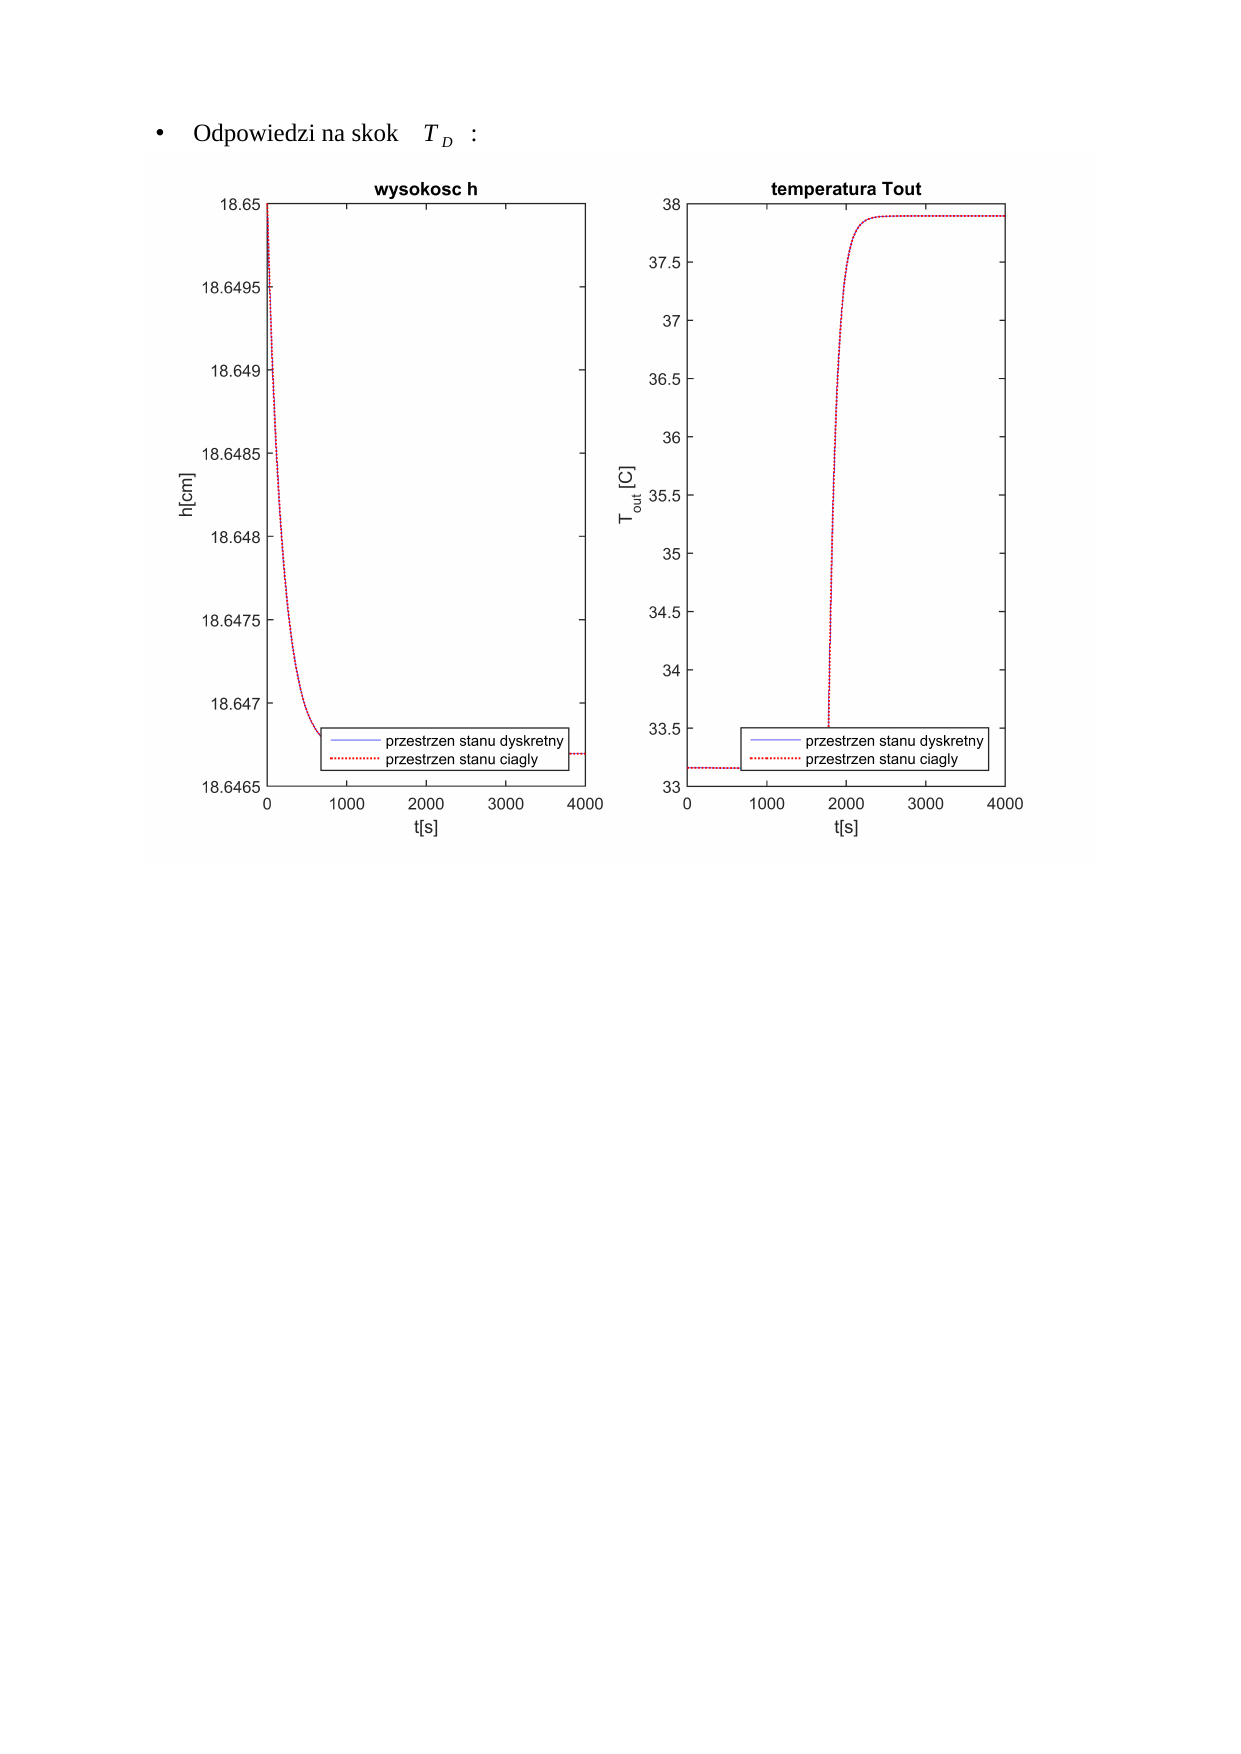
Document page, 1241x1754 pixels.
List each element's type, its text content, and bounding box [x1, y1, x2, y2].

list Odpowiedzi na skok : [156, 118, 1122, 151]
picture [143, 150, 1097, 865]
